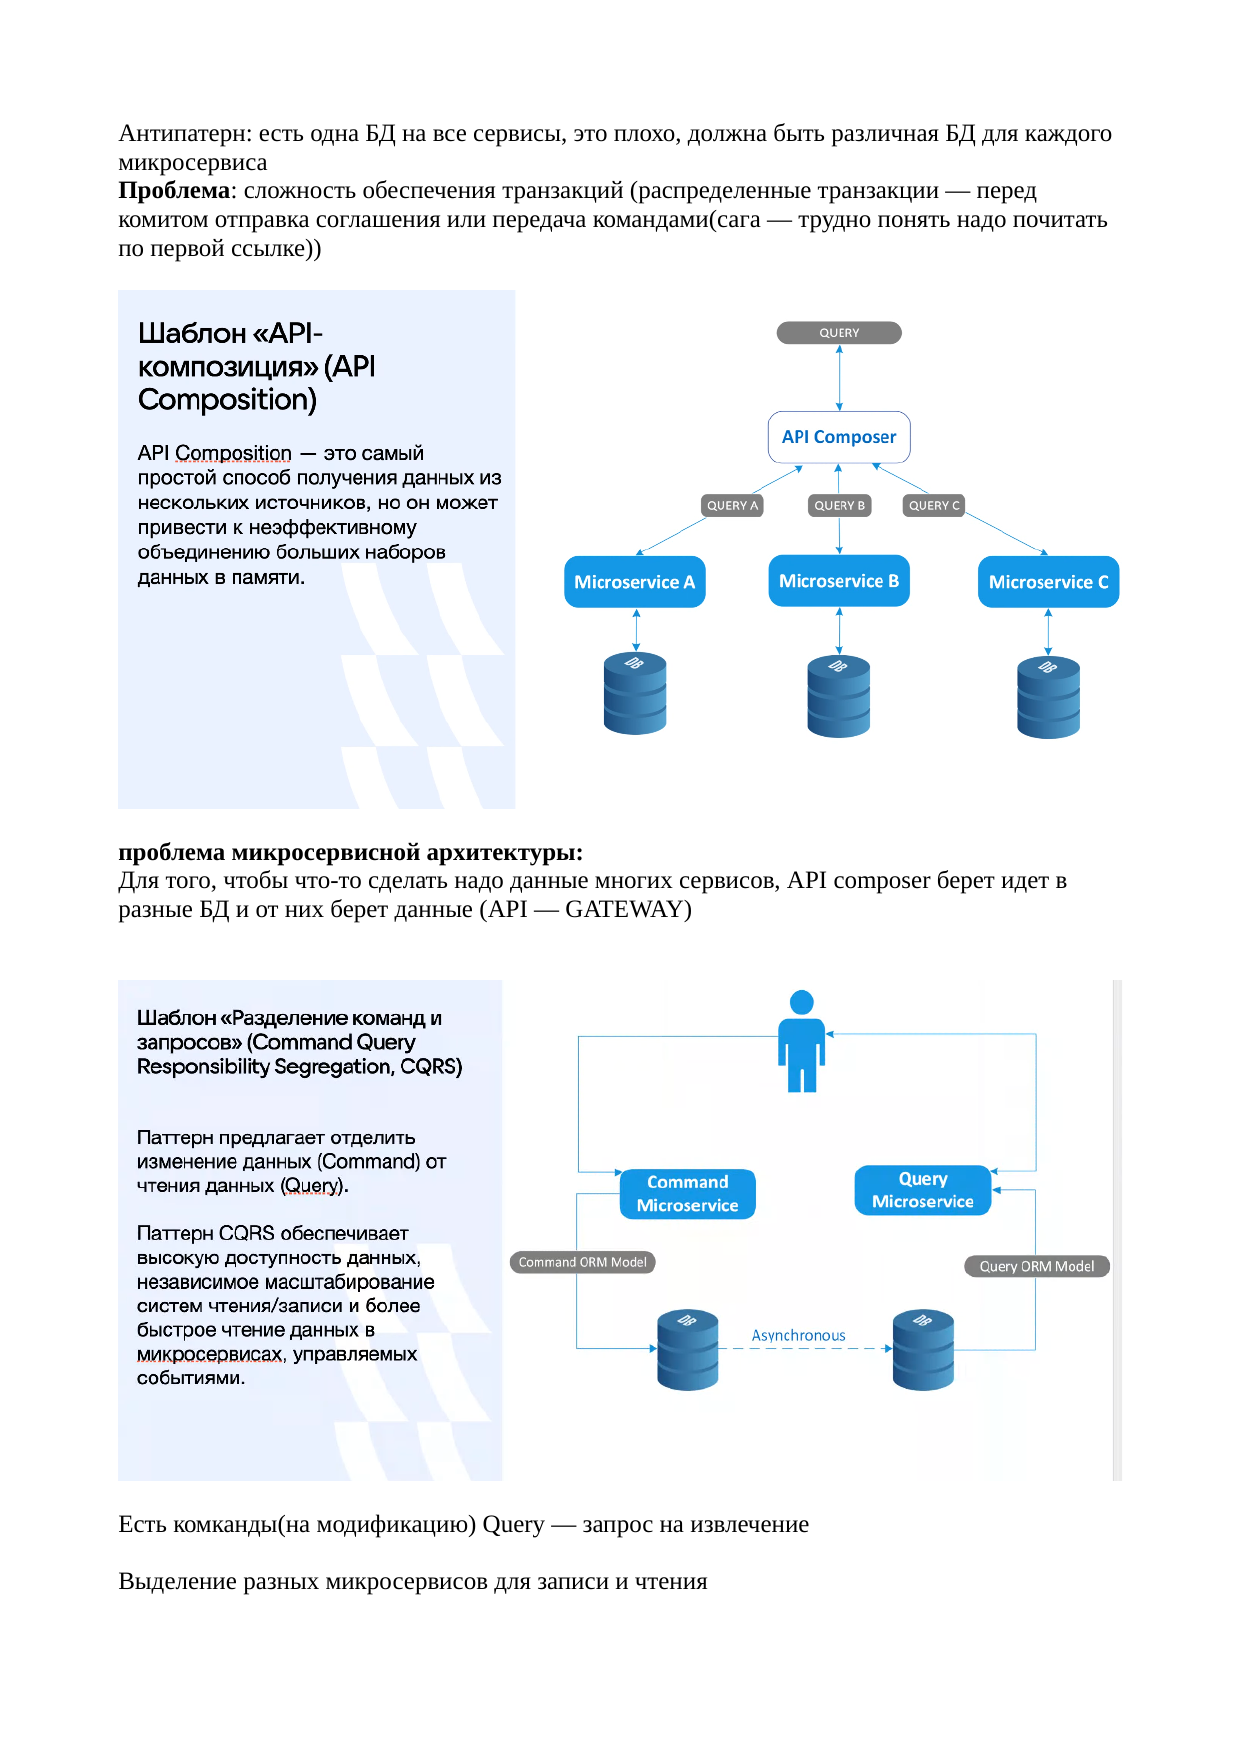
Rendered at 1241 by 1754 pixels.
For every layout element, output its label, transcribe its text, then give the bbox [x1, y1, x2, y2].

text проблема микросервисной архитектуры: [118, 837, 1122, 866]
picture [118, 290, 1123, 809]
text Антипатерн: есть одна БД на все сервисы, это плохо, должна быть различная БД для каждого микросервиса [118, 118, 1122, 176]
picture [118, 980, 1123, 1481]
text Для того, чтобы что-то сделать надо данные многих сервисов, API composer берет идет в разные БД и от них берет данные (API — GATEWAY) [118, 866, 1122, 923]
text Выделение разных микросервисов для записи и чтения [118, 1566, 1122, 1595]
text Проблема: сложность обеспечения транзакций (распределенные транзакции — перед комитом отправка соглашения или передача командами(сага — трудно понять надо почитать по первой ссылке)) [118, 176, 1122, 262]
text Есть комканды(на модификацию) Query — запрос на извлечение [118, 1509, 1122, 1538]
